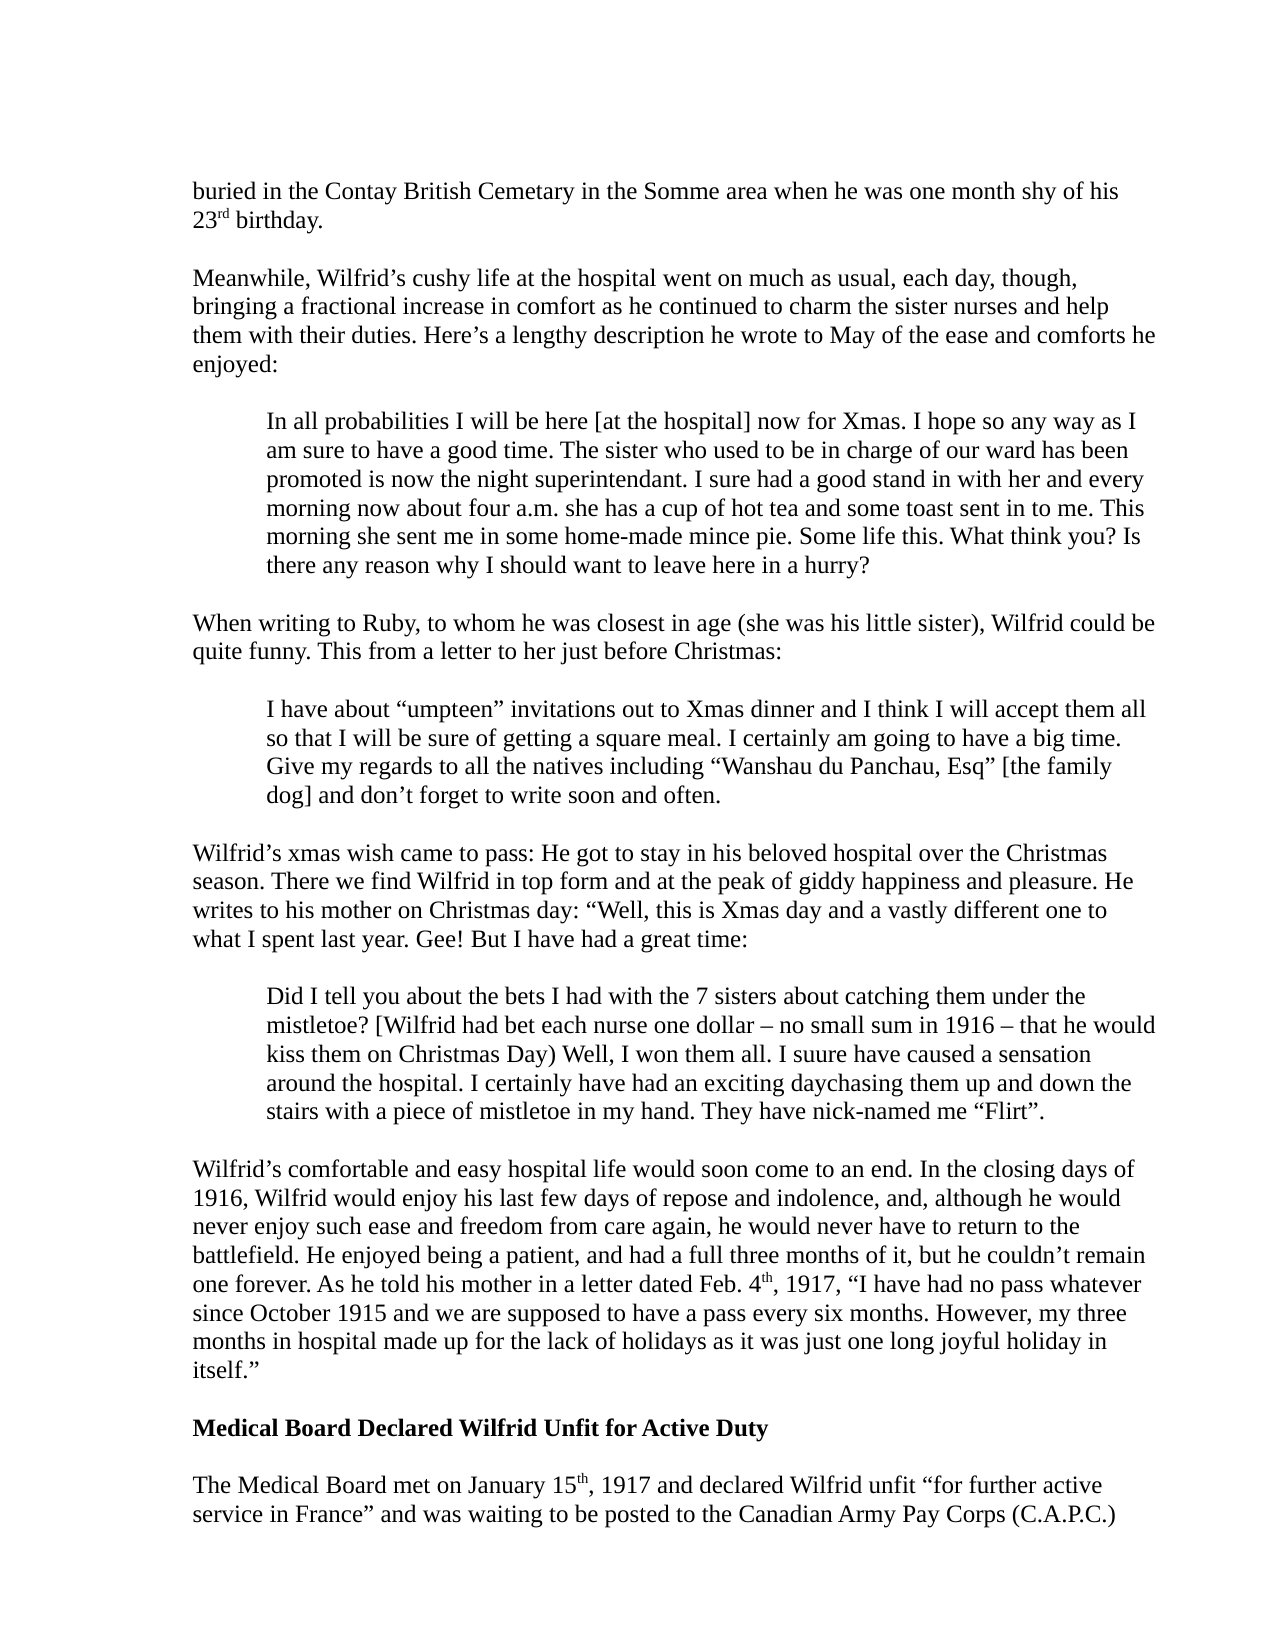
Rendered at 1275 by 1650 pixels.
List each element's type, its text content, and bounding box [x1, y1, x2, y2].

text Did I tell you about the bets I had with the 7 sisters about catching them under the mistletoe? [Wilfrid had bet each nurse one dollar – no small sum in 1916 – that he would kiss them on Christmas Day) Well, I won them all. I suure have caused a sensation around the hospital. I certainly have had an exciting daychasing them up and down the stairs with a piece of mistletoe in my hand. They have nick-named me “Flirt”. [266, 981, 1158, 1125]
text I have about “umpteen” invitations out to Xmas dinner and I think I will accept them all so that I will be sure of getting a square meal. I certainly am going to have a big time. Give my regards to all the natives including “Wanshau du Panchau, Esq” [the family dog] and don’t forget to write soon and often. [266, 694, 1158, 809]
text The Medical Board met on January 15th, 1917 and declared Wilfrid unfit “for further active service in France” and was waiting to be posted to the Canadian Army Pay Corps (C.A.P.C.) [192, 1470, 1158, 1528]
text Wilfrid’s comfortable and easy hospital life would soon come to an end. In the closing days of 1916, Wilfrid would enjoy his last few days of repose and indolence, and, although he would never enjoy such ease and freedom from care again, he would never have to return to the battlefield. He enjoyed being a patient, and had a full three months of it, but he couldn’t remain one forever. As he told his mother in a letter dated Feb. 4th, 1917, “I have had no pass whatever since October 1915 and we are supposed to have a pass every six months. However, my three months in hospital made up for the lack of holidays as it was just one long joyful holiday in itself.” [192, 1154, 1158, 1384]
text buried in the Contay British Cemetary in the Somme area when he was one month shy of his 23rd birthday. [192, 176, 1158, 234]
text When writing to Ruby, to whom he was closest in age (she was his little sister), Wilfrid could be quite funny. This from a letter to her just before Christmas: [192, 608, 1158, 665]
text Meanwhile, Wilfrid’s cushy life at the hospital went on much as usual, each day, though, bringing a fractional increase in comfort as he continued to charm the sister nurses and help them with their duties. Here’s a lengthy description he wrote to May of the ease and comforts he enjoyed: [192, 263, 1158, 378]
text Medical Board Declared Wilfrid Unfit for Active Duty [192, 1413, 1158, 1441]
text In all probabilities I will be here [at the hospital] now for Xmas. I hope so any way as I am sure to have a good time. The sister who used to be in charge of our ward has been promoted is now the night superintendant. I sure had a good stand in with her and every morning now about four a.m. she has a cup of hot tea and some toast sent in to me. This morning she sent me in some home-made mince pie. Some life this. What think you? Is there any reason why I should want to leave here in a hurry? [266, 406, 1158, 579]
text Wilfrid’s xmas wish came to pass: He got to stay in his beloved hospital over the Christmas season. There we find Wilfrid in top form and at the peak of giddy happiness and pleasure. He writes to his mother on Christmas day: “Well, this is Xmas day and a vastly different one to what I spent last year. Gee! But I have had a great time: [192, 838, 1158, 953]
